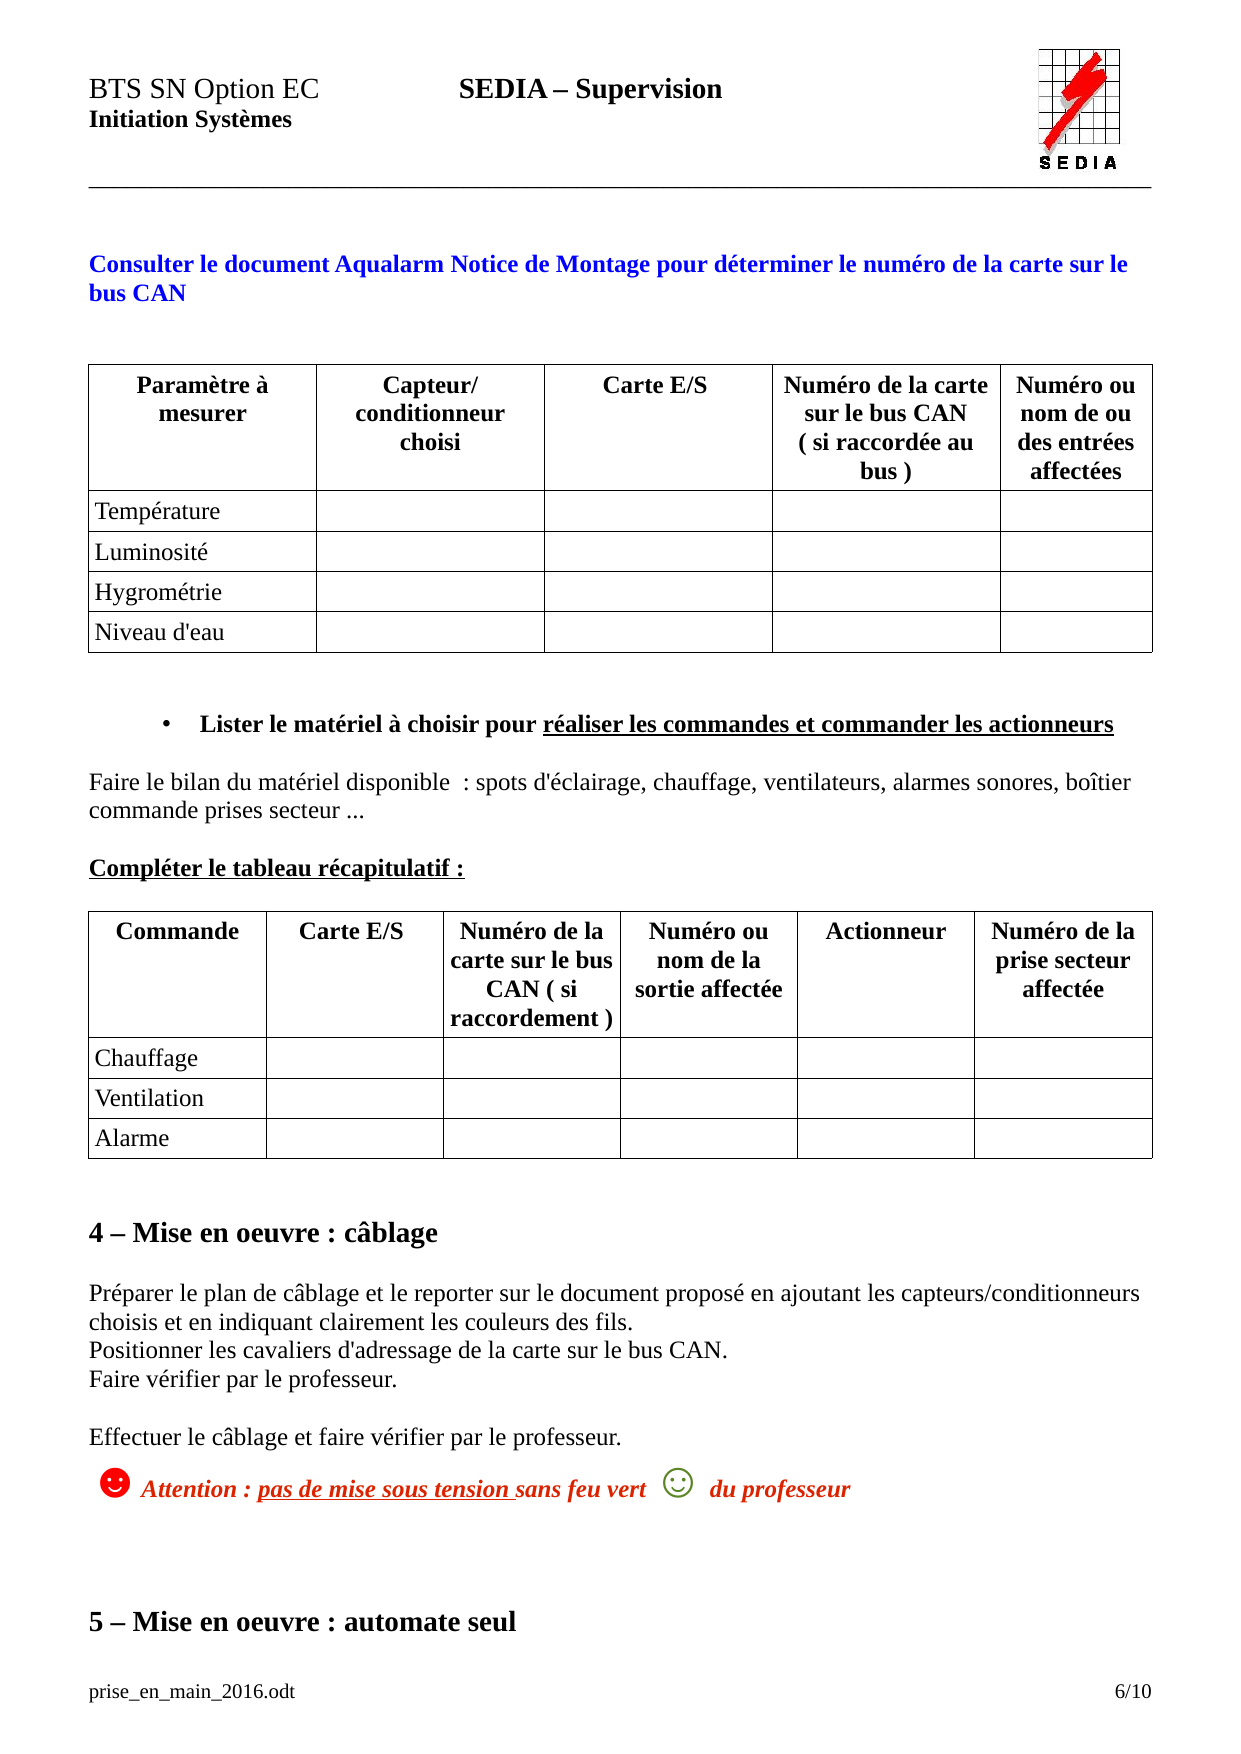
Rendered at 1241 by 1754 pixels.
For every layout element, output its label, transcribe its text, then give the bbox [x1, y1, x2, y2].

table_cell Luminosité [89, 532, 316, 571]
table_cell [545, 532, 772, 571]
table_header Actionneur [798, 912, 974, 1037]
text 5 – Mise en oeuvre : automate seul [88, 1604, 1152, 1637]
text Compléter le tableau récapitulatif : [88, 853, 1152, 882]
table_cell [1001, 491, 1152, 531]
text 4 – Mise en oeuvre : câblage [88, 1216, 1152, 1249]
table_cell [317, 532, 544, 571]
table_cell [975, 1079, 1152, 1118]
text Consulter le document Aqualarm Notice de Montage pour déterminer le numéro de la carte sur le bus CAN [88, 249, 1152, 306]
table_cell [444, 1119, 620, 1158]
table_cell Niveau d'eau [89, 612, 316, 652]
table_cell [267, 1038, 443, 1077]
table_cell [1001, 612, 1152, 652]
table_cell [545, 572, 772, 611]
table_cell Hygrométrie [89, 572, 316, 611]
text Effectuer le câblage et faire vérifier par le professeur. [88, 1422, 1152, 1450]
table_cell Ventilation [89, 1079, 266, 1118]
table_header Carte E/S [267, 912, 443, 1037]
table_header Commande [89, 912, 266, 1037]
table_cell [798, 1079, 974, 1118]
table_cell [975, 1119, 1152, 1158]
list Lister le matériel à choisir pour réaliser les commandes et commander les actionneurs [162, 709, 1152, 738]
table_header Numéro ou nom de la sortie affectée [621, 912, 797, 1037]
table_header Numéro ou nom de ou des entrées affectées [1001, 365, 1152, 490]
table_cell [798, 1119, 974, 1158]
text ☻Attention : pas de mise sous tension sans feu vert ☺ du professeur [88, 1450, 1152, 1508]
text Positionner les cavaliers d'adressage de la carte sur le bus CAN. [88, 1335, 1152, 1364]
text Faire vérifier par le professeur. [88, 1364, 1152, 1393]
table_cell [621, 1119, 797, 1158]
table_header Carte E/S [545, 365, 772, 490]
table_cell Chauffage [89, 1038, 266, 1077]
table_cell [317, 572, 544, 611]
table_cell [545, 491, 772, 531]
table_cell [621, 1079, 797, 1118]
table_cell [317, 612, 544, 652]
table_header Numéro de la carte sur le bus CAN ( si raccordement ) [444, 912, 620, 1037]
table_cell [975, 1038, 1152, 1077]
table_cell [798, 1038, 974, 1077]
table_cell [773, 532, 1000, 571]
table_header Numéro de la carte sur le bus CAN ( si raccordée au bus ) [773, 365, 1000, 490]
table_header Numéro de la prise secteur affectée [975, 912, 1152, 1037]
table_cell Température [89, 491, 316, 531]
table_cell [621, 1038, 797, 1077]
table_header Capteur/ conditionneur choisi [317, 365, 544, 490]
table_cell [267, 1079, 443, 1118]
table_cell [444, 1079, 620, 1118]
text Faire le bilan du matériel disponible : spots d'éclairage, chauffage, ventilateurs, alarmes sonores, boîtier commande prises secteur ... [88, 767, 1152, 824]
table_cell [1001, 572, 1152, 611]
table_cell [444, 1038, 620, 1077]
table_cell [267, 1119, 443, 1158]
table_cell [317, 491, 544, 531]
table_cell [1001, 532, 1152, 571]
text Préparer le plan de câblage et le reporter sur le document proposé en ajoutant les capteurs/conditionneurs choisis et en indiquant clairement les couleurs des fils. [88, 1278, 1152, 1335]
table_cell [545, 612, 772, 652]
table_cell [773, 491, 1000, 531]
table_cell [773, 612, 1000, 652]
table_cell [773, 572, 1000, 611]
table_cell Alarme [89, 1119, 266, 1158]
table_header Paramètre à mesurer [89, 365, 316, 490]
